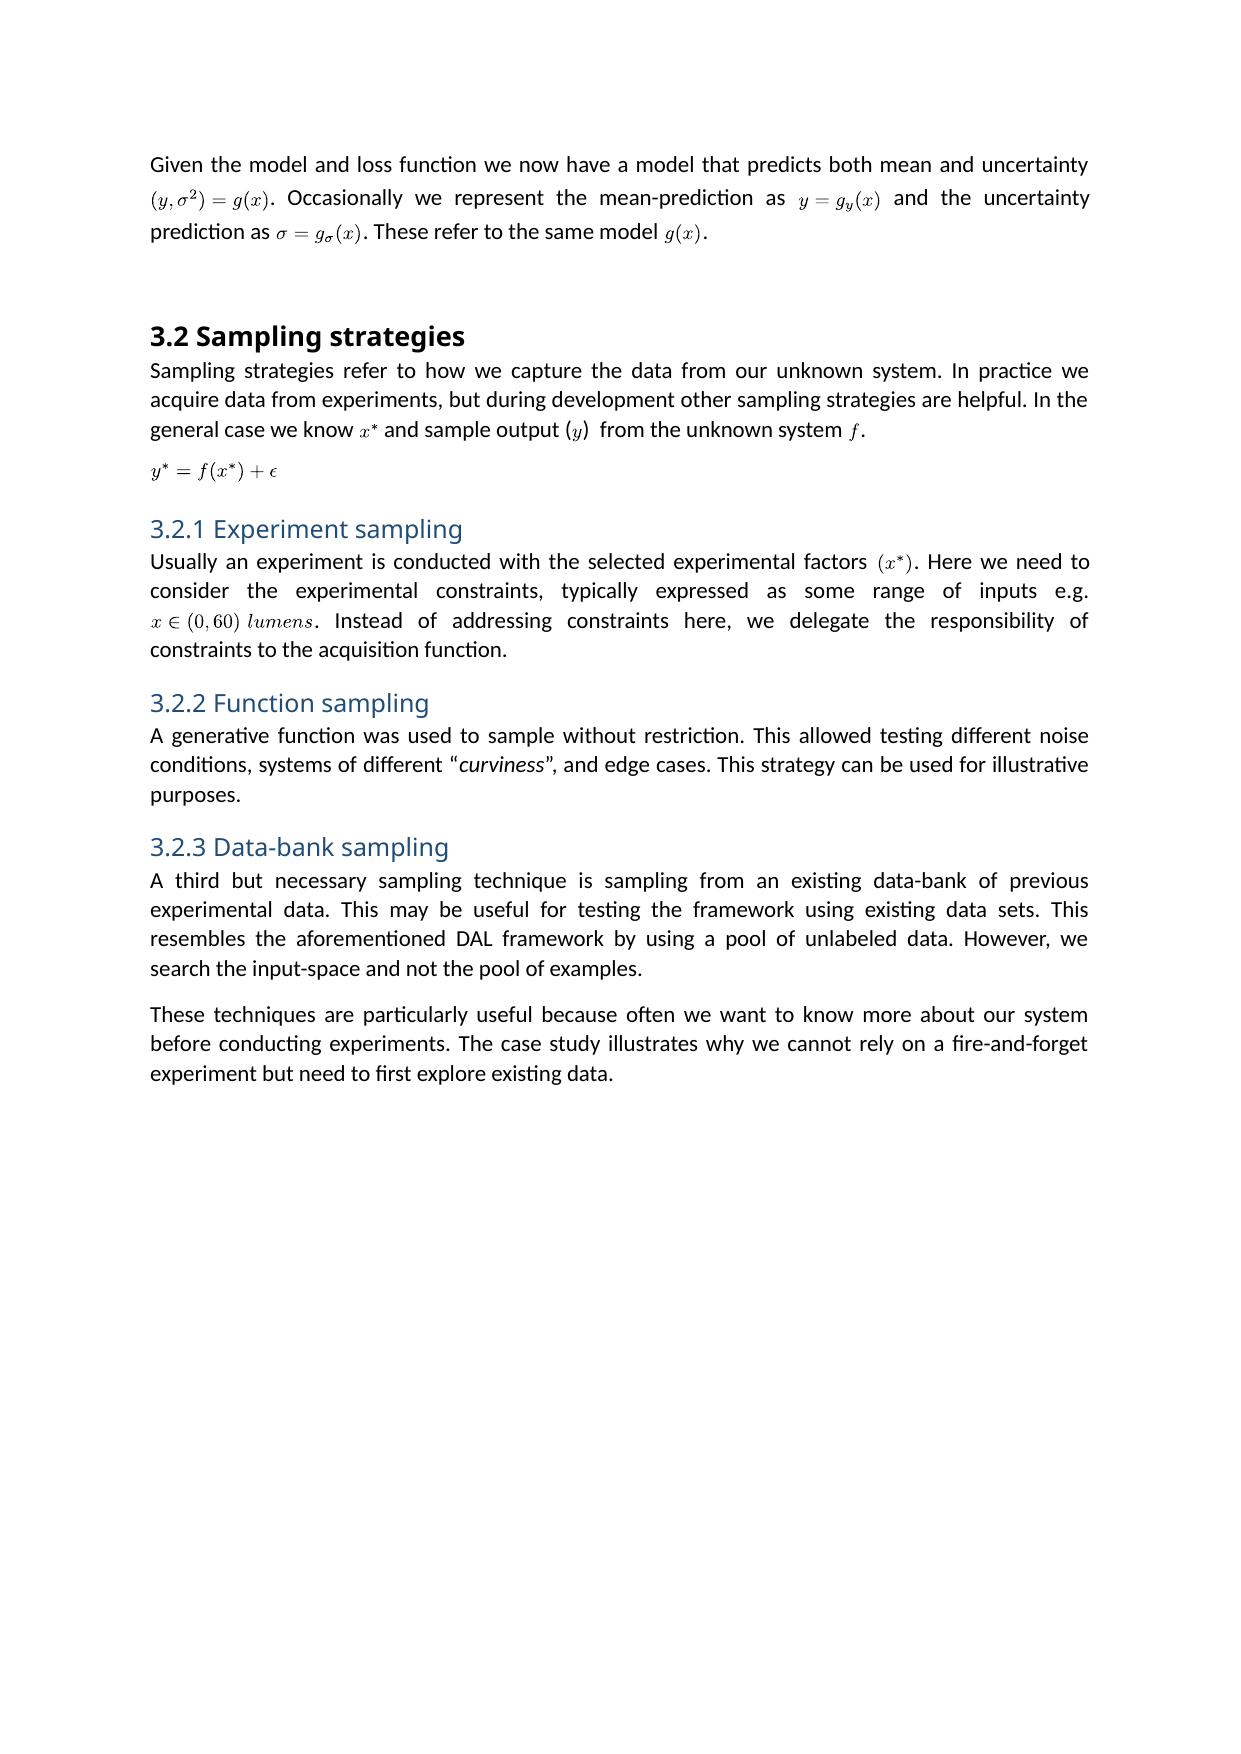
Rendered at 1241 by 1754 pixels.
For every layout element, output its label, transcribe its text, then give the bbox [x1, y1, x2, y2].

text Usually an experiment is conducted with the selected experimental factors . Here we need to consider the experimental constraints, typically expressed as some range of inputs e.g. . Instead of addressing constraints here, we delegate the responsibility of constraints to the acquisition function. [150, 547, 1090, 663]
text A generative function was used to sample without restriction. This allowed testing different noise conditions, systems of different “curviness”, and edge cases. This strategy can be used for illustrative purposes. [150, 721, 1090, 808]
subtitle Experiment sampling [150, 511, 1090, 545]
text A third but necessary sampling technique is sampling from an existing data-bank of previous experimental data. This may be useful for testing the framework using existing data sets. This resembles the aforementioned DAL framework by using a pool of unlabeled data. However, we search the input-space and not the pool of examples. [150, 866, 1090, 982]
subtitle Sampling strategies [150, 318, 1090, 354]
text Given the model and loss function we now have a model that predicts both mean and uncertainty . Occasionally we represent the mean-prediction as and the uncertainty prediction as . These refer to the same model . [150, 150, 1090, 245]
subtitle Function sampling [150, 685, 1090, 719]
text These techniques are particularly useful because often we want to know more about our system before conducting experiments. The case study illustrates why we cannot rely on a fire-and-forget experiment but need to first explore existing data. [150, 1000, 1090, 1087]
text Sampling strategies refer to how we capture the data from our unknown system. In practice we acquire data from experiments, but during development other sampling strategies are helpful. In the general case we know and sample output () from the unknown system . [150, 356, 1090, 443]
subtitle Data-bank sampling [150, 830, 1090, 864]
